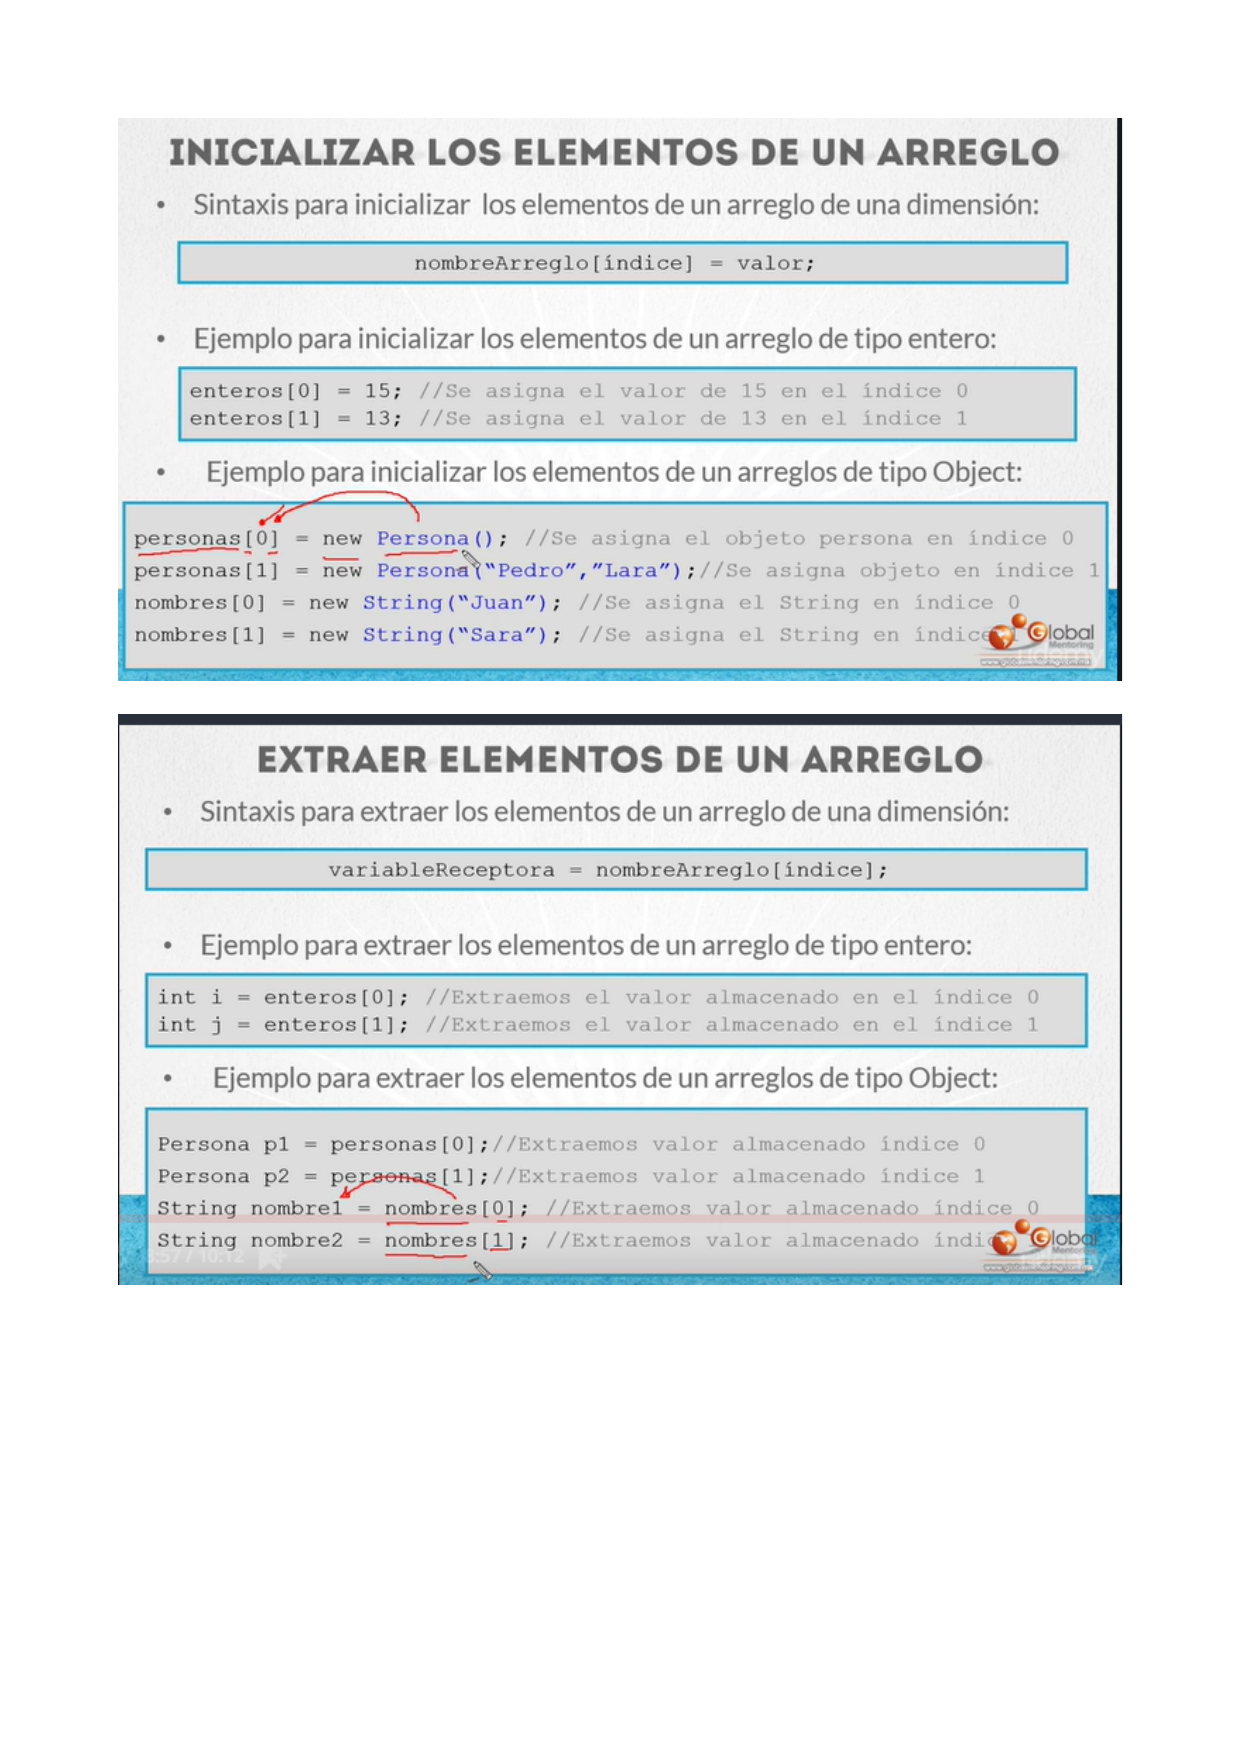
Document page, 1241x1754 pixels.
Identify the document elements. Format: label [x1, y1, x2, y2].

picture [118, 714, 1123, 1285]
picture [118, 118, 1123, 681]
